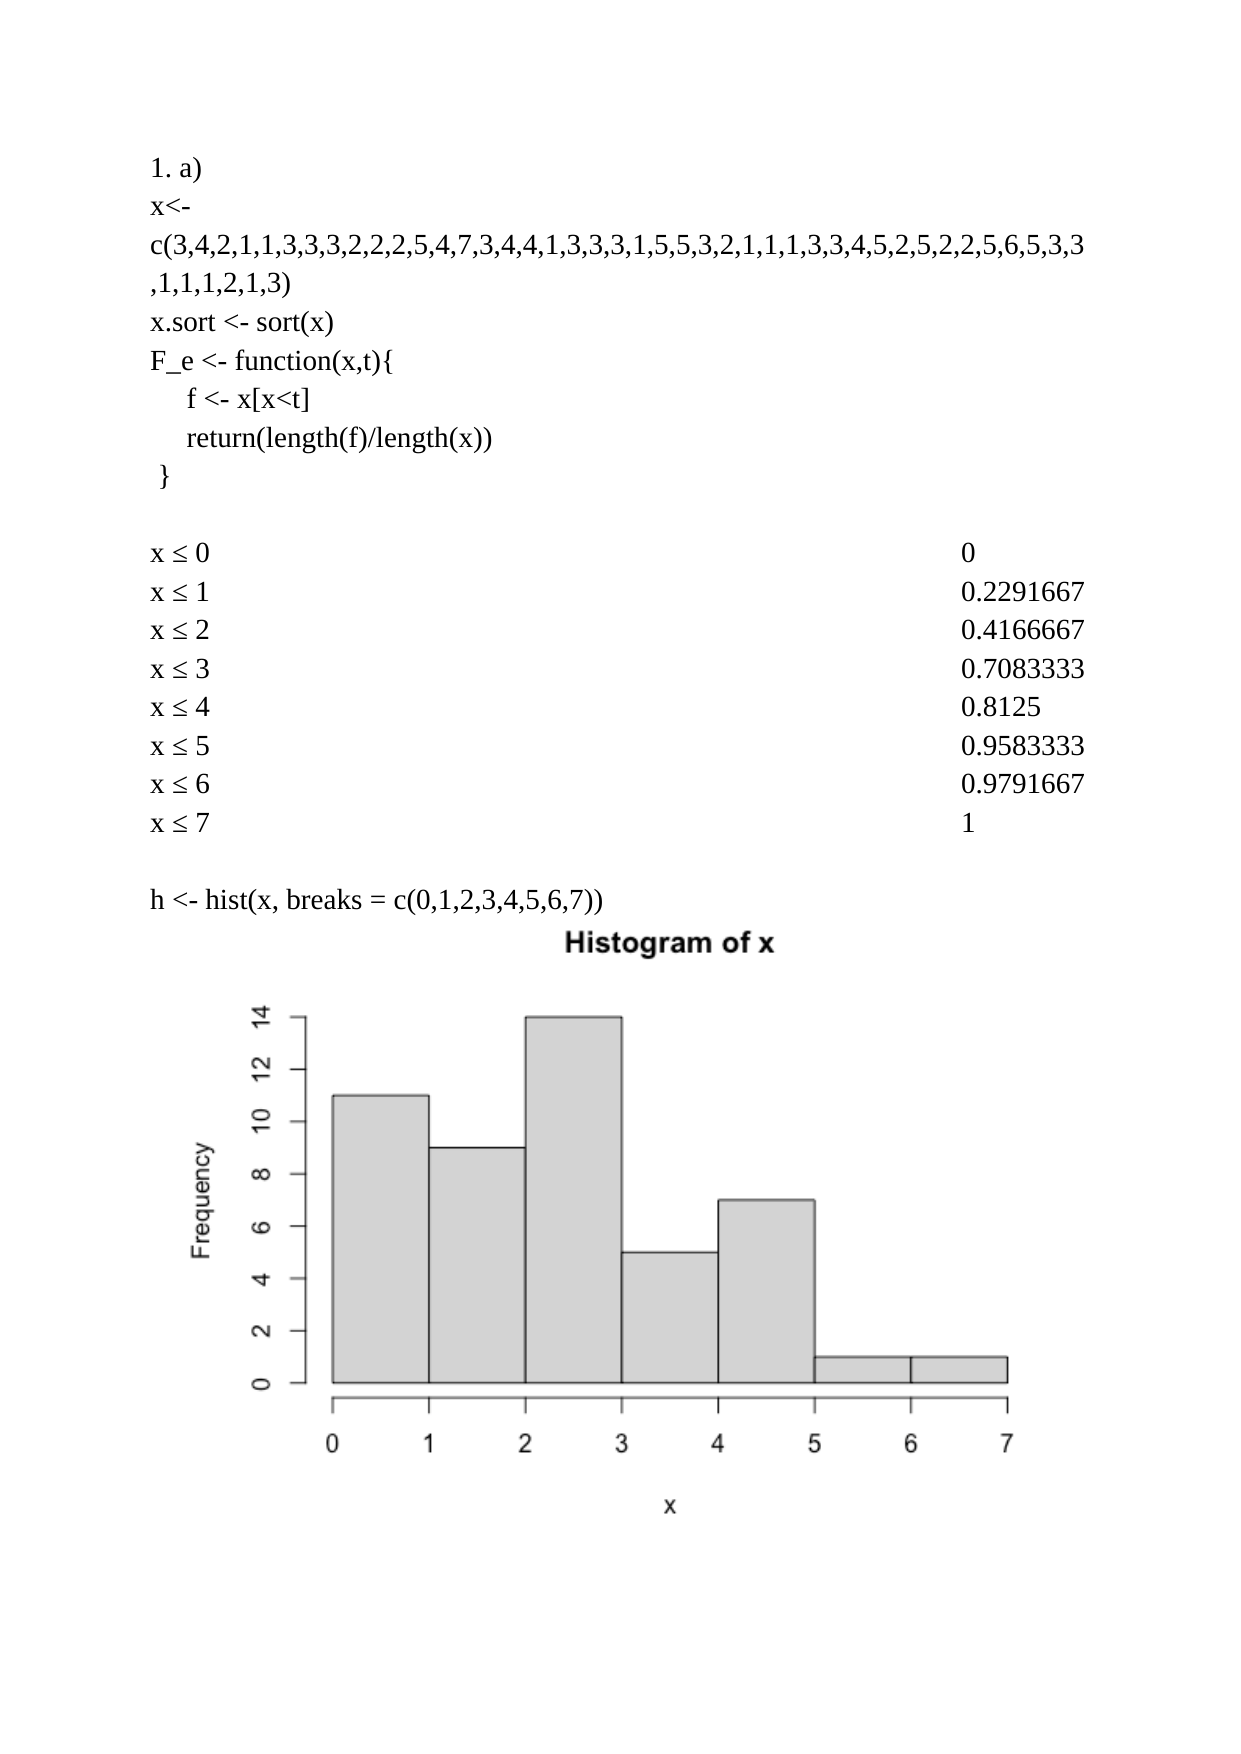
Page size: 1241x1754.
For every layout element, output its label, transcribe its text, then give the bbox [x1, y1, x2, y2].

text x ≤ 3 0.7083333 [150, 651, 1090, 684]
text x ≤ 7 1 [150, 805, 1090, 877]
text } [150, 458, 1090, 492]
text x<-c(3,4,2,1,1,3,3,3,2,2,2,5,4,7,3,4,4,1,3,3,3,1,5,5,3,2,1,1,1,3,3,4,5,2,5,2,2,5,6,5,3,3,1,1,1,2,1,3) [150, 188, 1090, 299]
text F_e <- function(x,t){ [150, 343, 1090, 376]
text x ≤ 6 0.9791667 [150, 767, 1090, 800]
text x ≤ 2 0.4166667 [150, 612, 1090, 646]
picture [186, 920, 1054, 1531]
text x ≤ 0 0 [150, 535, 1090, 569]
text return(length(f)/length(x)) [150, 420, 1090, 453]
text x.sort <- sort(x) [150, 304, 1090, 338]
text x ≤ 1 0.2291667 [150, 574, 1090, 607]
text f <- x[x<t] [150, 381, 1090, 415]
text h <- hist(x, breaks = c(0,1,2,3,4,5,6,7)) [150, 882, 1090, 916]
text x ≤ 5 0.9583333 [150, 728, 1090, 762]
text x ≤ 4 0.8125 [150, 689, 1090, 723]
text 1. а) [150, 150, 1090, 183]
